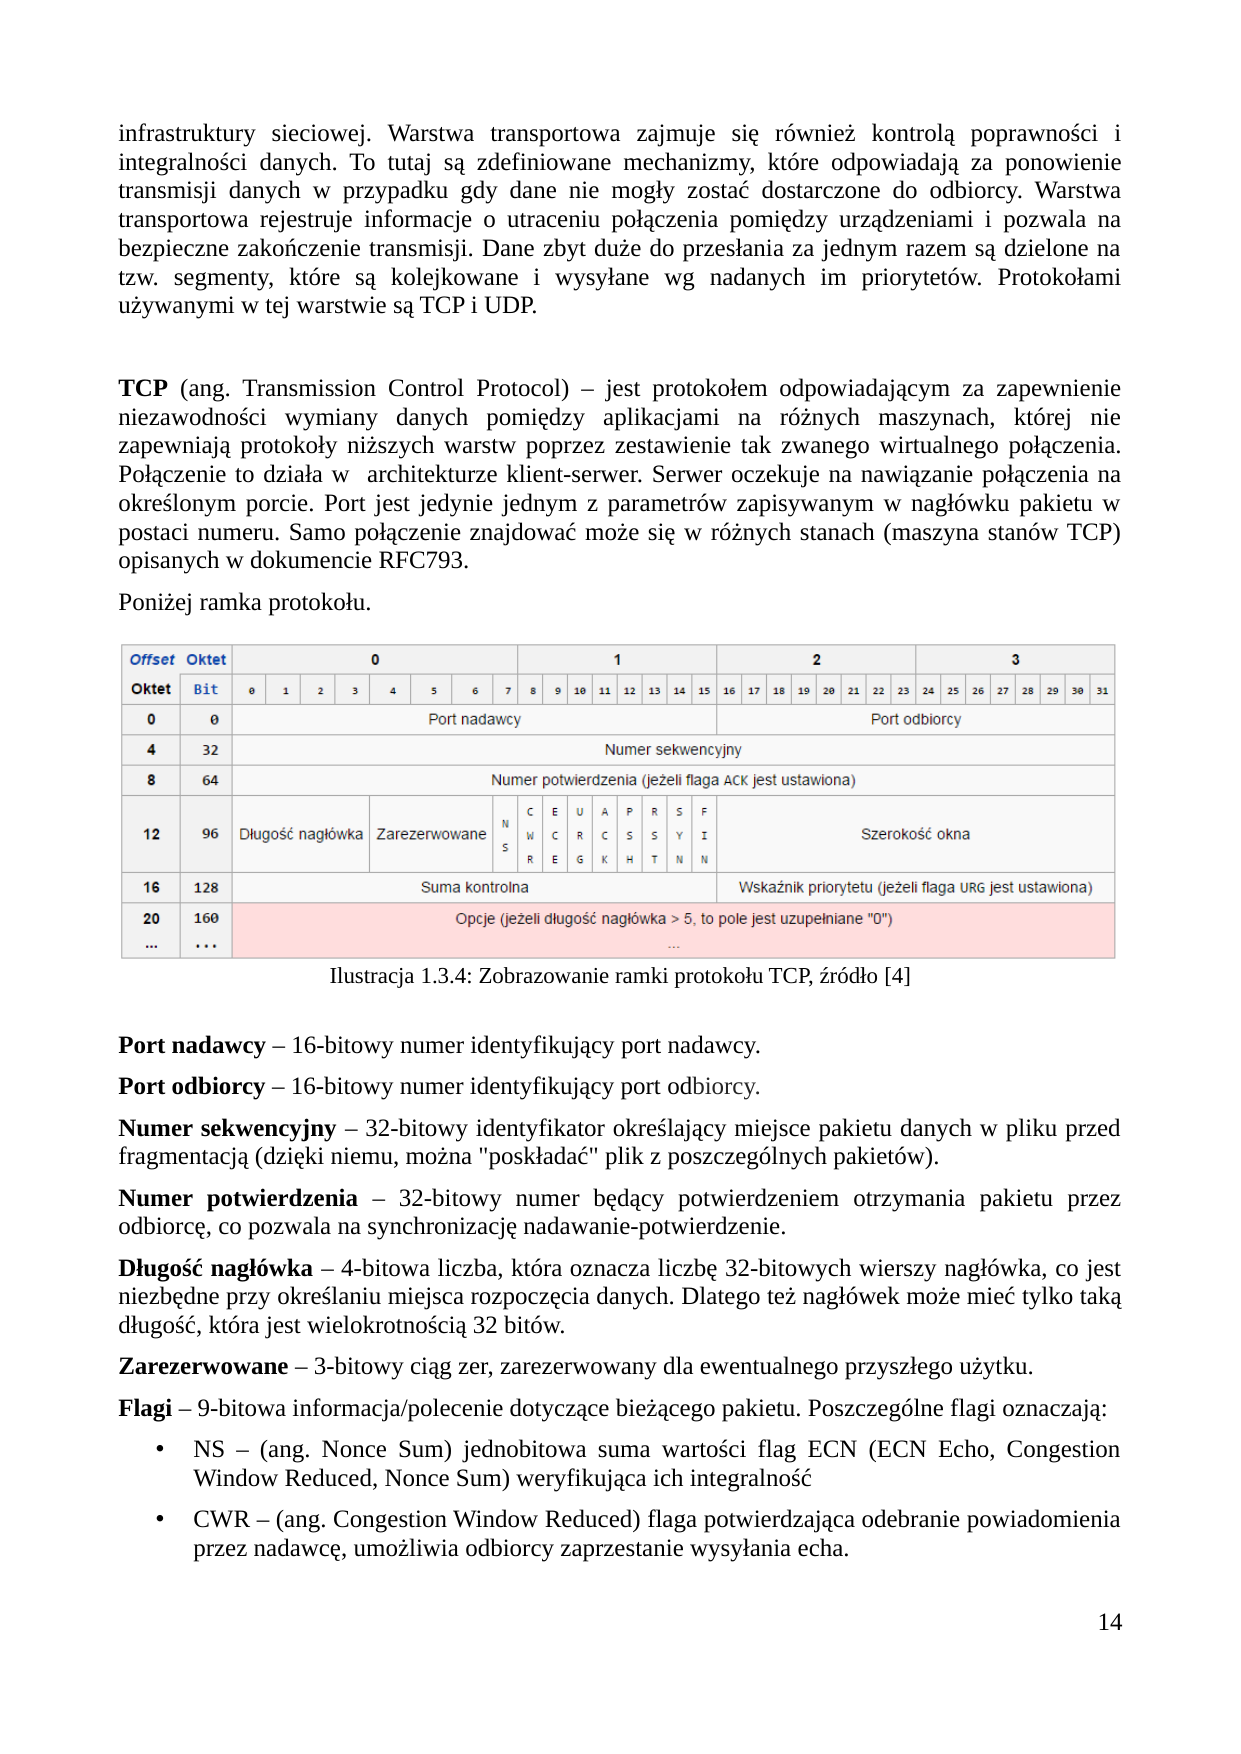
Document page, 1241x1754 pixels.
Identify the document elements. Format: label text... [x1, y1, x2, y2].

text Zarezerwowane – 3-bitowy ciąg zer, zarezerwowany dla ewentualnego przyszłego użytku. [118, 1351, 1122, 1380]
list CWR – (ang. Congestion Window Reduced) flaga potwierdzająca odebranie powiadomienia przez nadawcę, umożliwia odbiorcy zaprzestanie wysyłania echa. [156, 1504, 1122, 1561]
list NS – (ang. Nonce Sum) jednobitowa suma wartości flag ECN (ECN Echo, Congestion Window Reduced, Nonce Sum) weryfikująca ich integralność [156, 1434, 1122, 1491]
text Ilustracja 1.3.4: Zobrazowanie ramki protokołu TCP, źródło [4] [118, 963, 1122, 989]
text Numer potwierdzenia – 32-bitowy numer będący potwierdzeniem otrzymania pakietu przez odbiorcę, co pozwala na synchronizację nadawanie-potwierdzenie. [118, 1183, 1122, 1240]
text Długość nagłówka – 4-bitowa liczba, która oznacza liczbę 32-bitowych wierszy nagłówka, co jest niezbędne przy określaniu miejsca rozpoczęcia danych. Dlatego też nagłówek może mieć tylko taką długość, która jest wielokrotnością 32 bitów. [118, 1253, 1122, 1339]
text Numer sekwencyjny – 32-bitowy identyfikator określający miejsce pakietu danych w pliku przed fragmentacją (dzięki niemu, można "poskładać" plik z poszczególnych pakietów). [118, 1113, 1122, 1170]
text Flagi – 9-bitowa informacja/polecenie dotyczące bieżącego pakietu. Poszczególne flagi oznaczają: [118, 1393, 1122, 1421]
text Port nadawcy – 16-bitowy numer identyfikujący port nadawcy. [118, 1030, 1122, 1059]
text Poniżej ramka protokołu. [118, 587, 1122, 616]
text infrastruktury sieciowej. Warstwa transportowa zajmuje się również kontrolą poprawności i integralności danych. To tutaj są zdefiniowane mechanizmy, które odpowiadają za ponowienie transmisji danych w przypadku gdy dane nie mogły zostać dostarczone do odbiorcy. Warstwa transportowa rejestruje informacje o utraceniu połączenia pomiędzy urządzeniami i pozwala na bezpieczne zakończenie transmisji. Dane zbyt duże do przesłania za jednym razem są dzielone na tzw. segmenty, które są kolejkowane i wysyłane wg nadanych im priorytetów. Protokołami używanymi w tej warstwie są TCP i UDP. [118, 118, 1122, 319]
picture [118, 640, 1123, 963]
text Port odbiorcy – 16-bitowy numer identyfikujący port odbiorcy. [118, 1071, 1122, 1100]
text TCP (ang. Transmission Control Protocol) – jest protokołem odpowiadającym za zapewnienie niezawodności wymiany danych pomiędzy aplikacjami na różnych maszynach, której nie zapewniają protokoły niższych warstw poprzez zestawienie tak zwanego wirtualnego połączenia. Połączenie to działa w architekturze klient-serwer. Serwer oczekuje na nawiązanie połączenia na określonym porcie. Port jest jedynie jednym z parametrów zapisywanym w nagłówku pakietu w postaci numeru. Samo połączenie znajdować może się w różnych stanach (maszyna stanów TCP) opisanych w dokumencie RFC793. [118, 373, 1122, 574]
